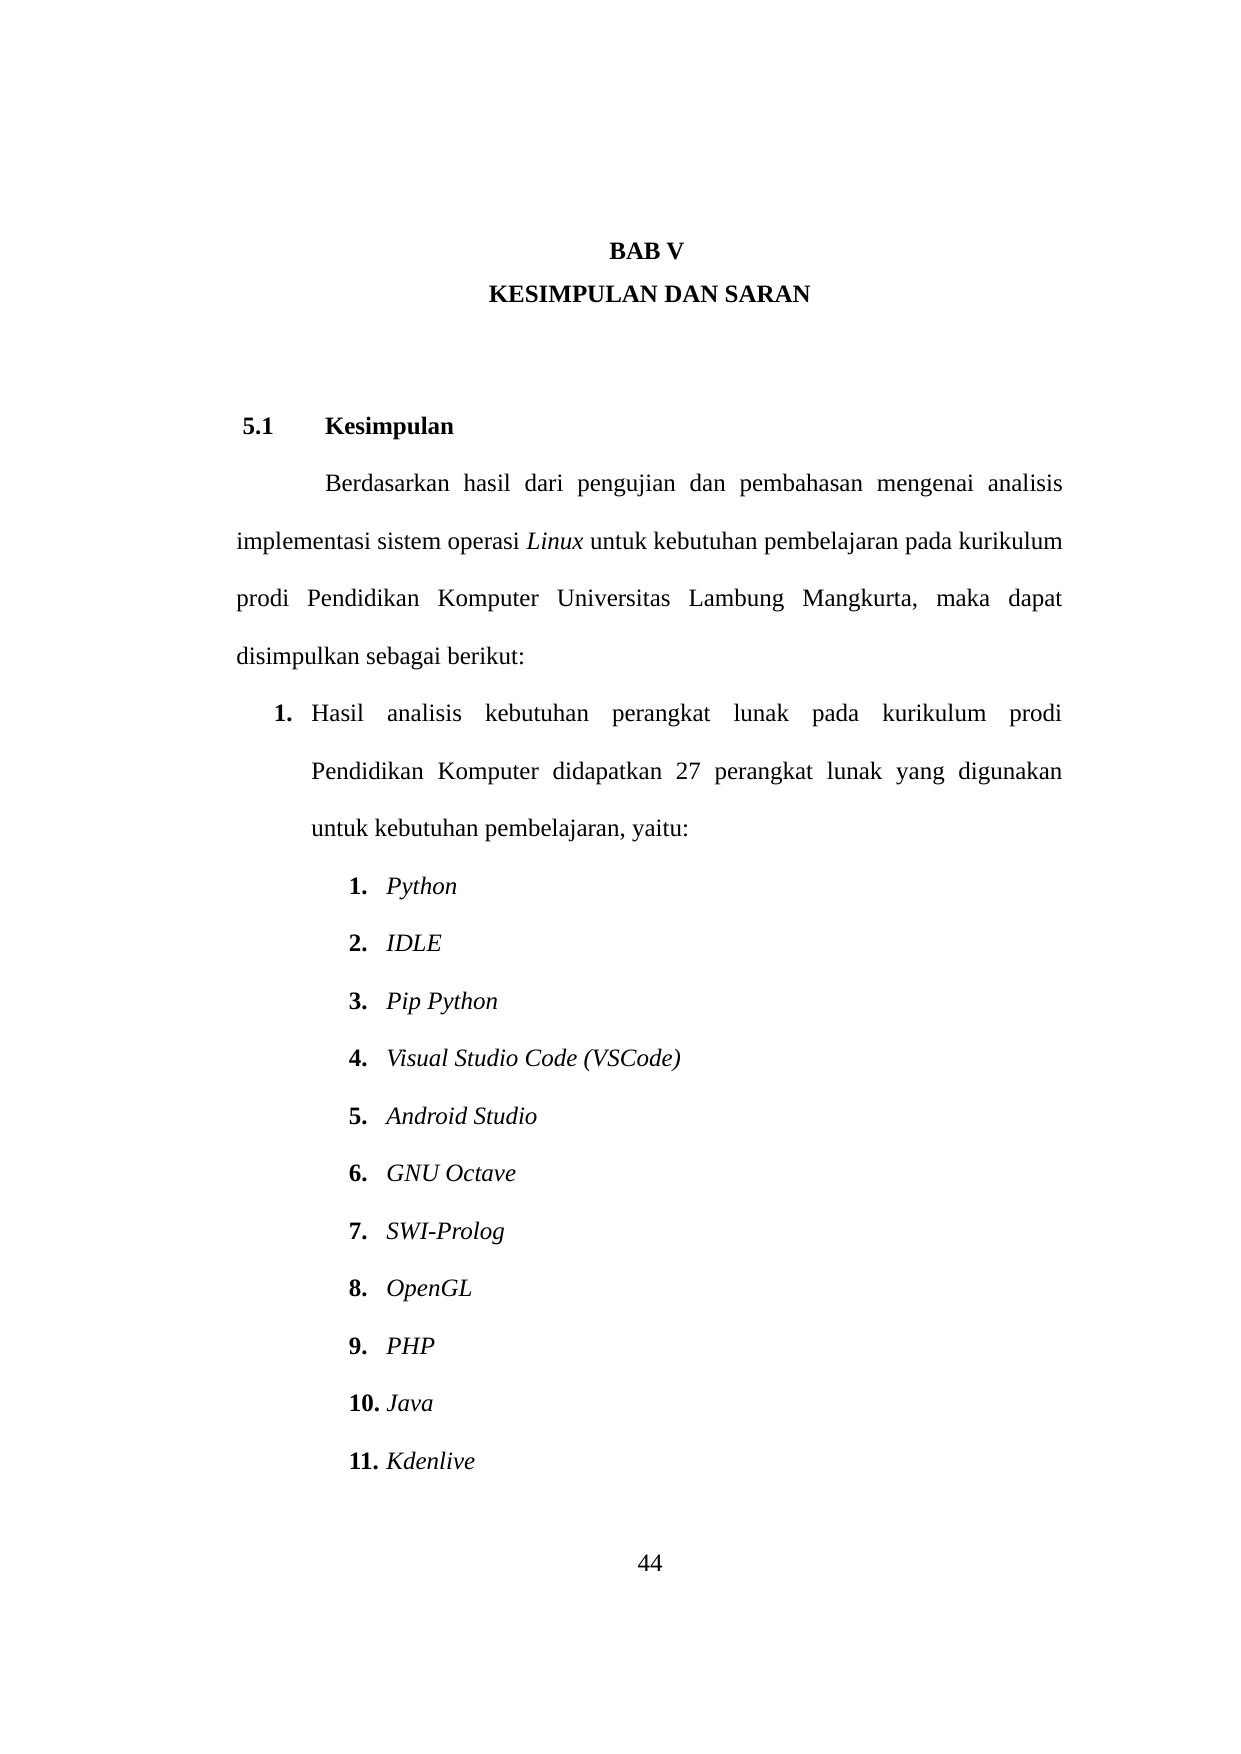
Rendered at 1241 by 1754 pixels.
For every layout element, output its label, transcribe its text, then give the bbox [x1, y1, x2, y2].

list Java [349, 1388, 1063, 1417]
subtitle Kesimpulan [236, 411, 1063, 440]
list Kdenlive [349, 1446, 1063, 1475]
list Python [349, 871, 1063, 900]
text Berdasarkan hasil dari pengujian dan pembahasan mengenai analisis implementasi sistem operasi Linux untuk kebutuhan pembelajaran pada kurikulum prodi Pendidikan Komputer Universitas Lambung Mangkurta, maka dapat disimpulkan sebagai berikut: [236, 468, 1063, 670]
subtitle KESIMPULAN DAN SARAN [236, 236, 1063, 308]
list Hasil analisis kebutuhan perangkat lunak pada kurikulum prodi Pendidikan Komputer didapatkan 27 perangkat lunak yang digunakan untuk kebutuhan pembelajaran, yaitu: [274, 698, 1063, 842]
list GNU Octave [349, 1158, 1063, 1187]
list PHP [349, 1331, 1063, 1360]
list IDLE [349, 928, 1063, 957]
list Visual Studio Code (VSCode) [349, 1043, 1063, 1072]
list Android Studio [349, 1101, 1063, 1130]
list SWI-Prolog [349, 1216, 1063, 1245]
list Pip Python [349, 986, 1063, 1015]
list OpenGL [349, 1273, 1063, 1302]
